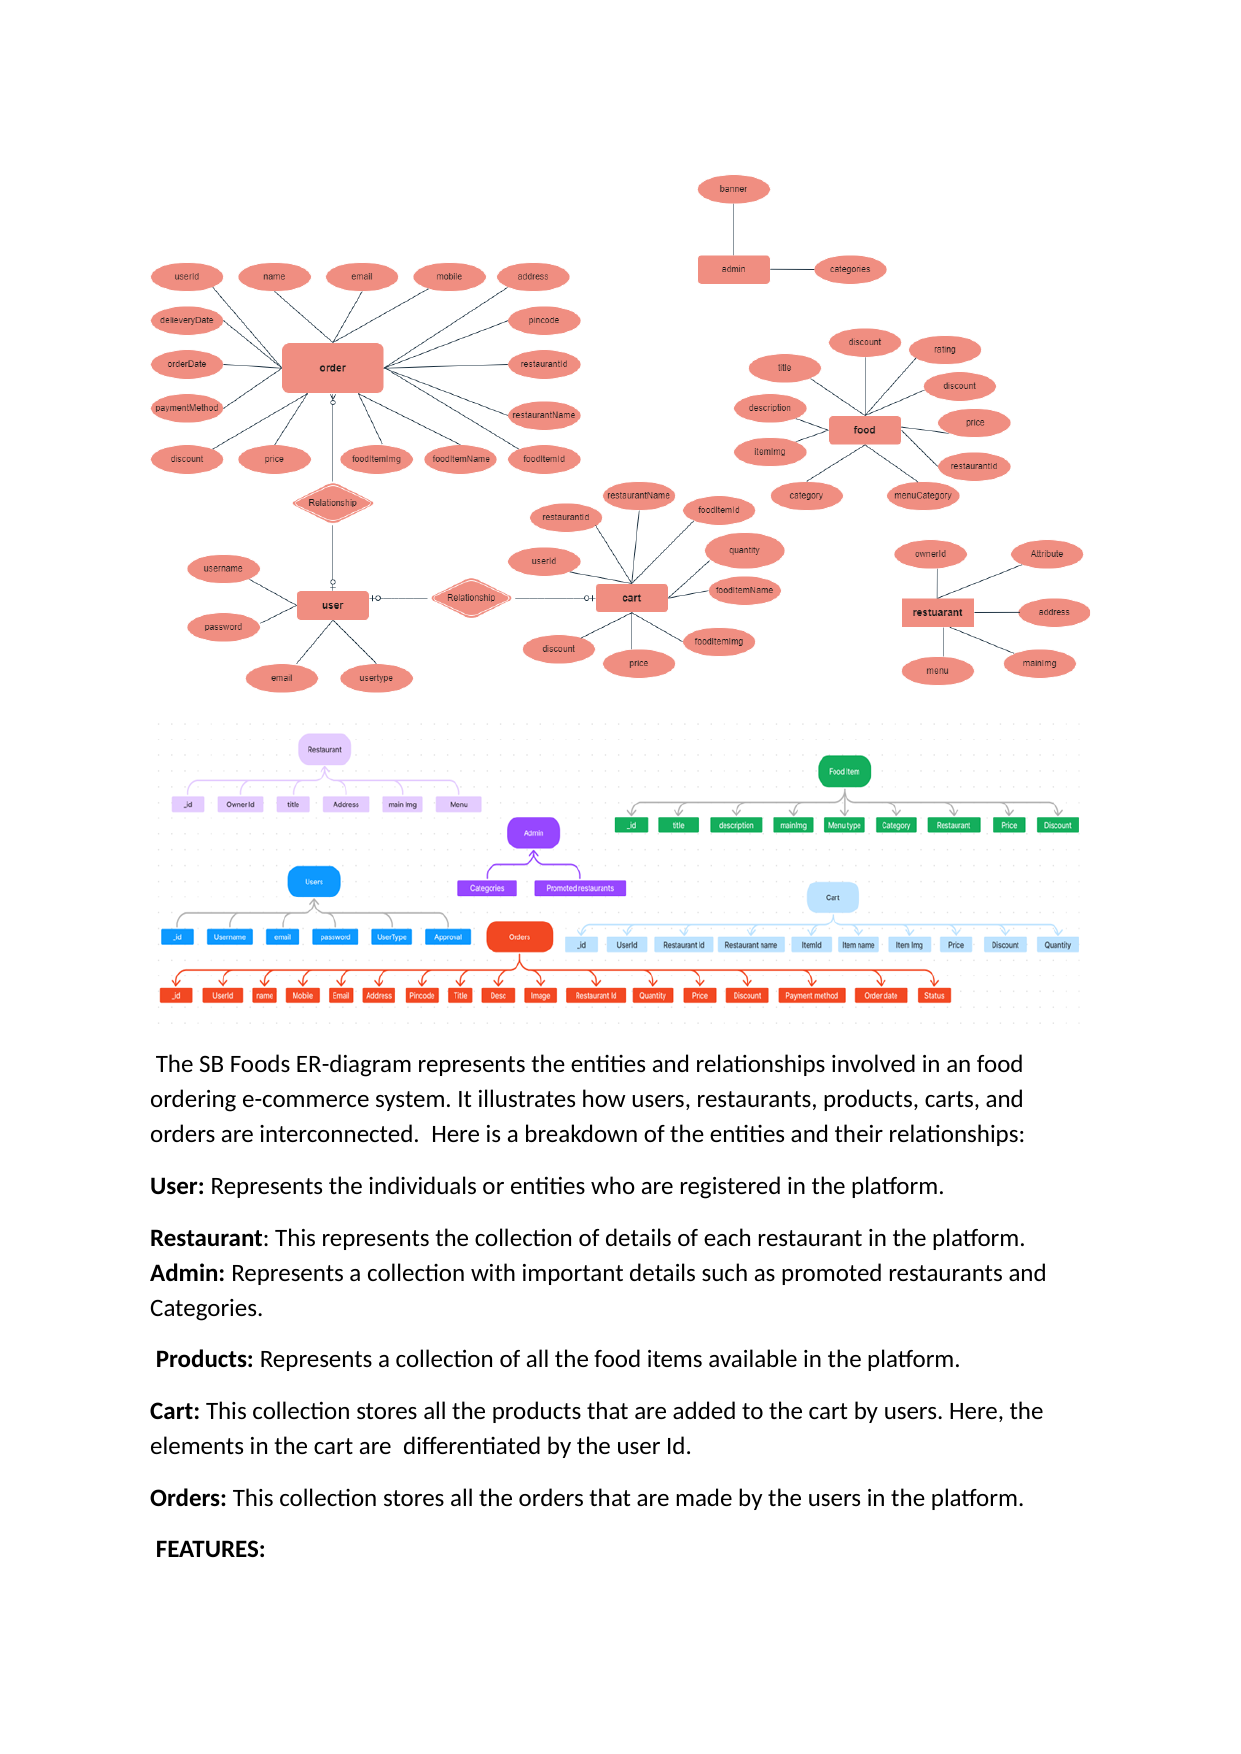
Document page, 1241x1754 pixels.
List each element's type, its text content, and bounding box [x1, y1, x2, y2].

text User: Represents the individuals or entities who are registered in the platform. [150, 1170, 1090, 1201]
text Cart: This collection stores all the products that are added to the cart by users. Here, the elements in the cart are differentiated by the user Id. [150, 1395, 1090, 1461]
text The SB Foods ER-diagram represents the entities and relationships involved in an food ordering e-commerce system. It illustrates how users, restaurants, products, carts, and orders are interconnected. Here is a breakdown of the entities and their relationships: [150, 1049, 1090, 1149]
text Restaurant: This represents the collection of details of each restaurant in the platform. Admin: Represents a collection with important details such as promoted restaurants and Categories. [150, 1222, 1090, 1322]
text Orders: This collection stores all the orders that are made by the users in the platform. [150, 1482, 1090, 1512]
text FEATURES: [150, 1534, 1090, 1564]
text Products: Represents a collection of all the food items available in the platform. [150, 1344, 1090, 1374]
